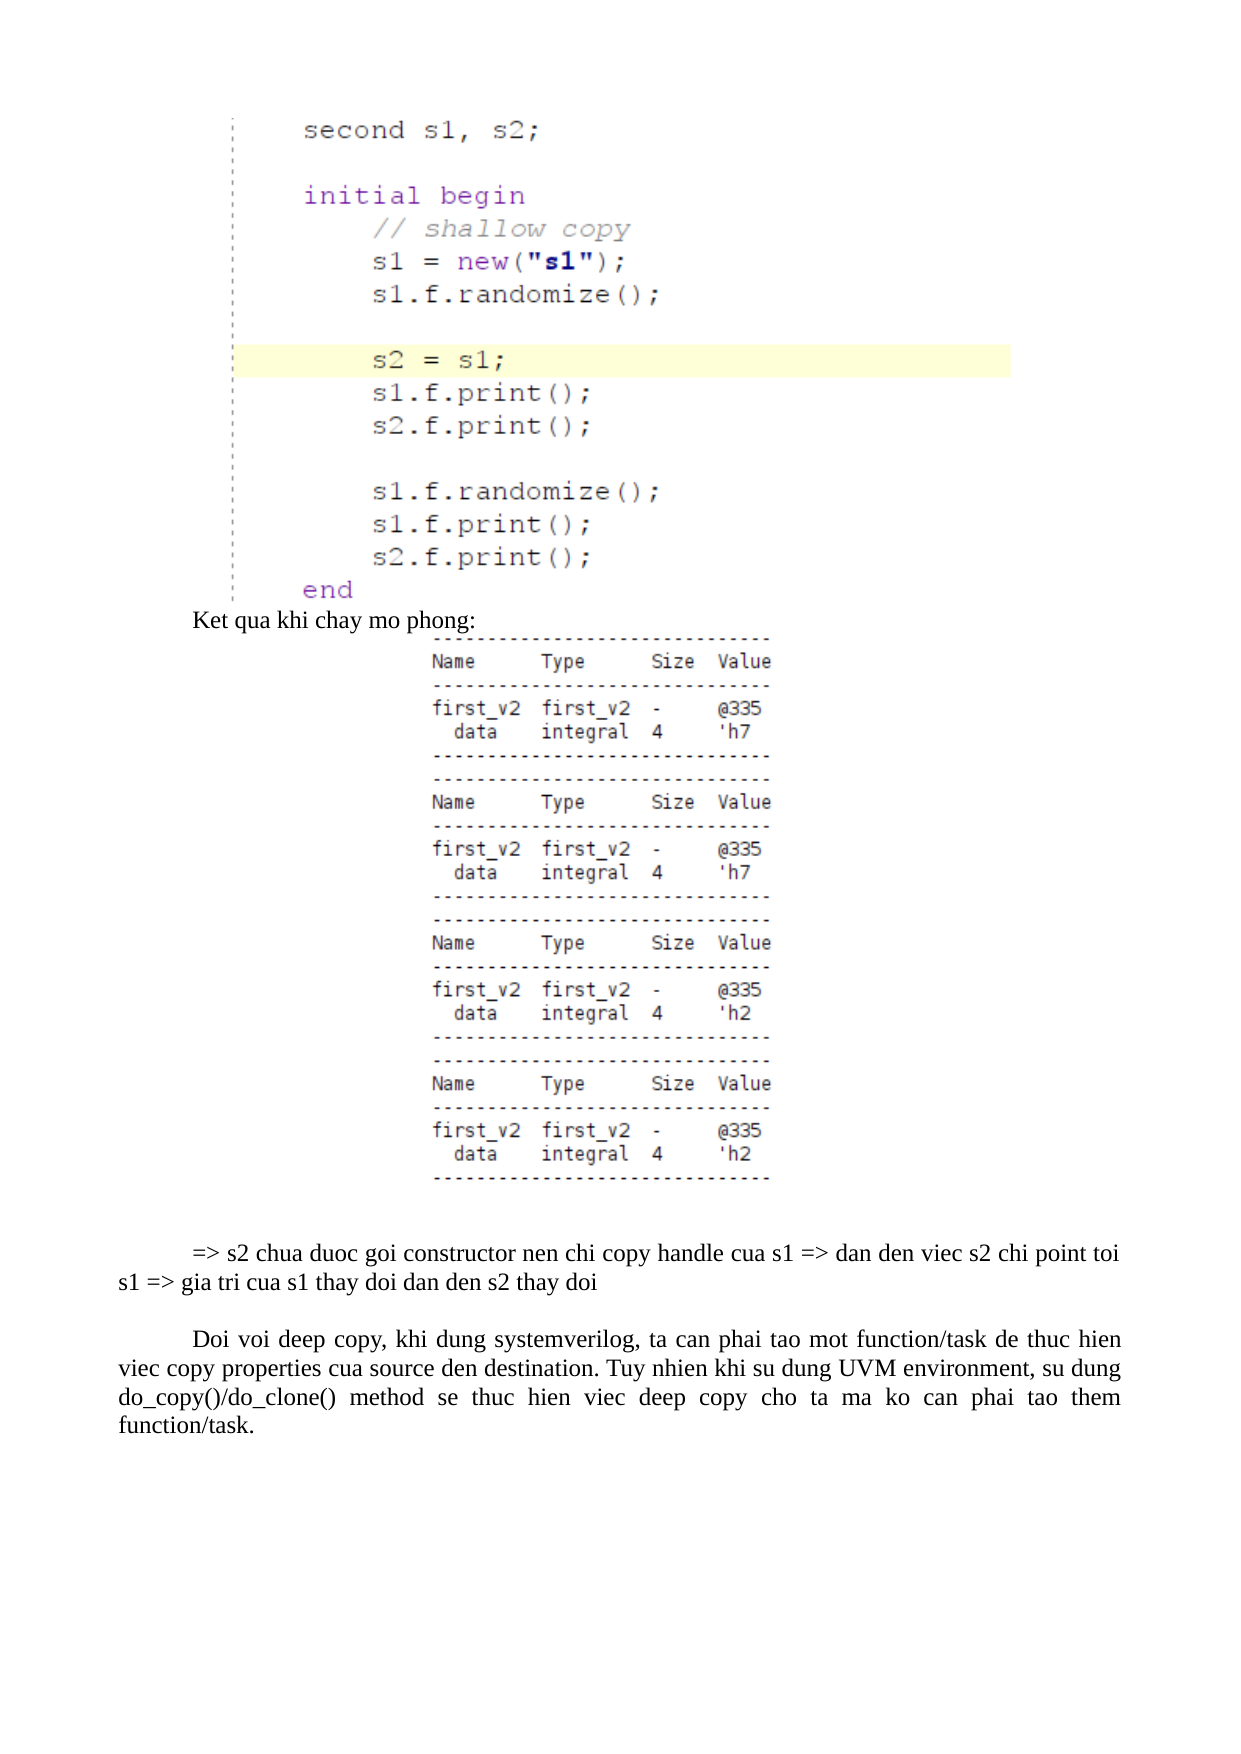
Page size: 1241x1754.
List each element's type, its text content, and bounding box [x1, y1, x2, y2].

picture [424, 634, 816, 1189]
text => s2 chua duoc goi constructor nen chi copy handle cua s1 => dan den viec s2 chi point toi s1 => gia tri cua s1 thay doi dan den s2 thay doi [118, 1238, 1122, 1296]
text Doi voi deep copy, khi dung systemverilog, ta can phai tao mot function/task de thuc hien viec copy properties cua source den destination. Tuy nhien khi su dung UVM environment, su dung do_copy()/do_clone() method se thuc hien viec deep copy cho ta ma ko can phai tao them function/task. [118, 1324, 1122, 1439]
picture [229, 118, 1011, 606]
text Ket qua khi chay mo phong: [118, 118, 1122, 634]
